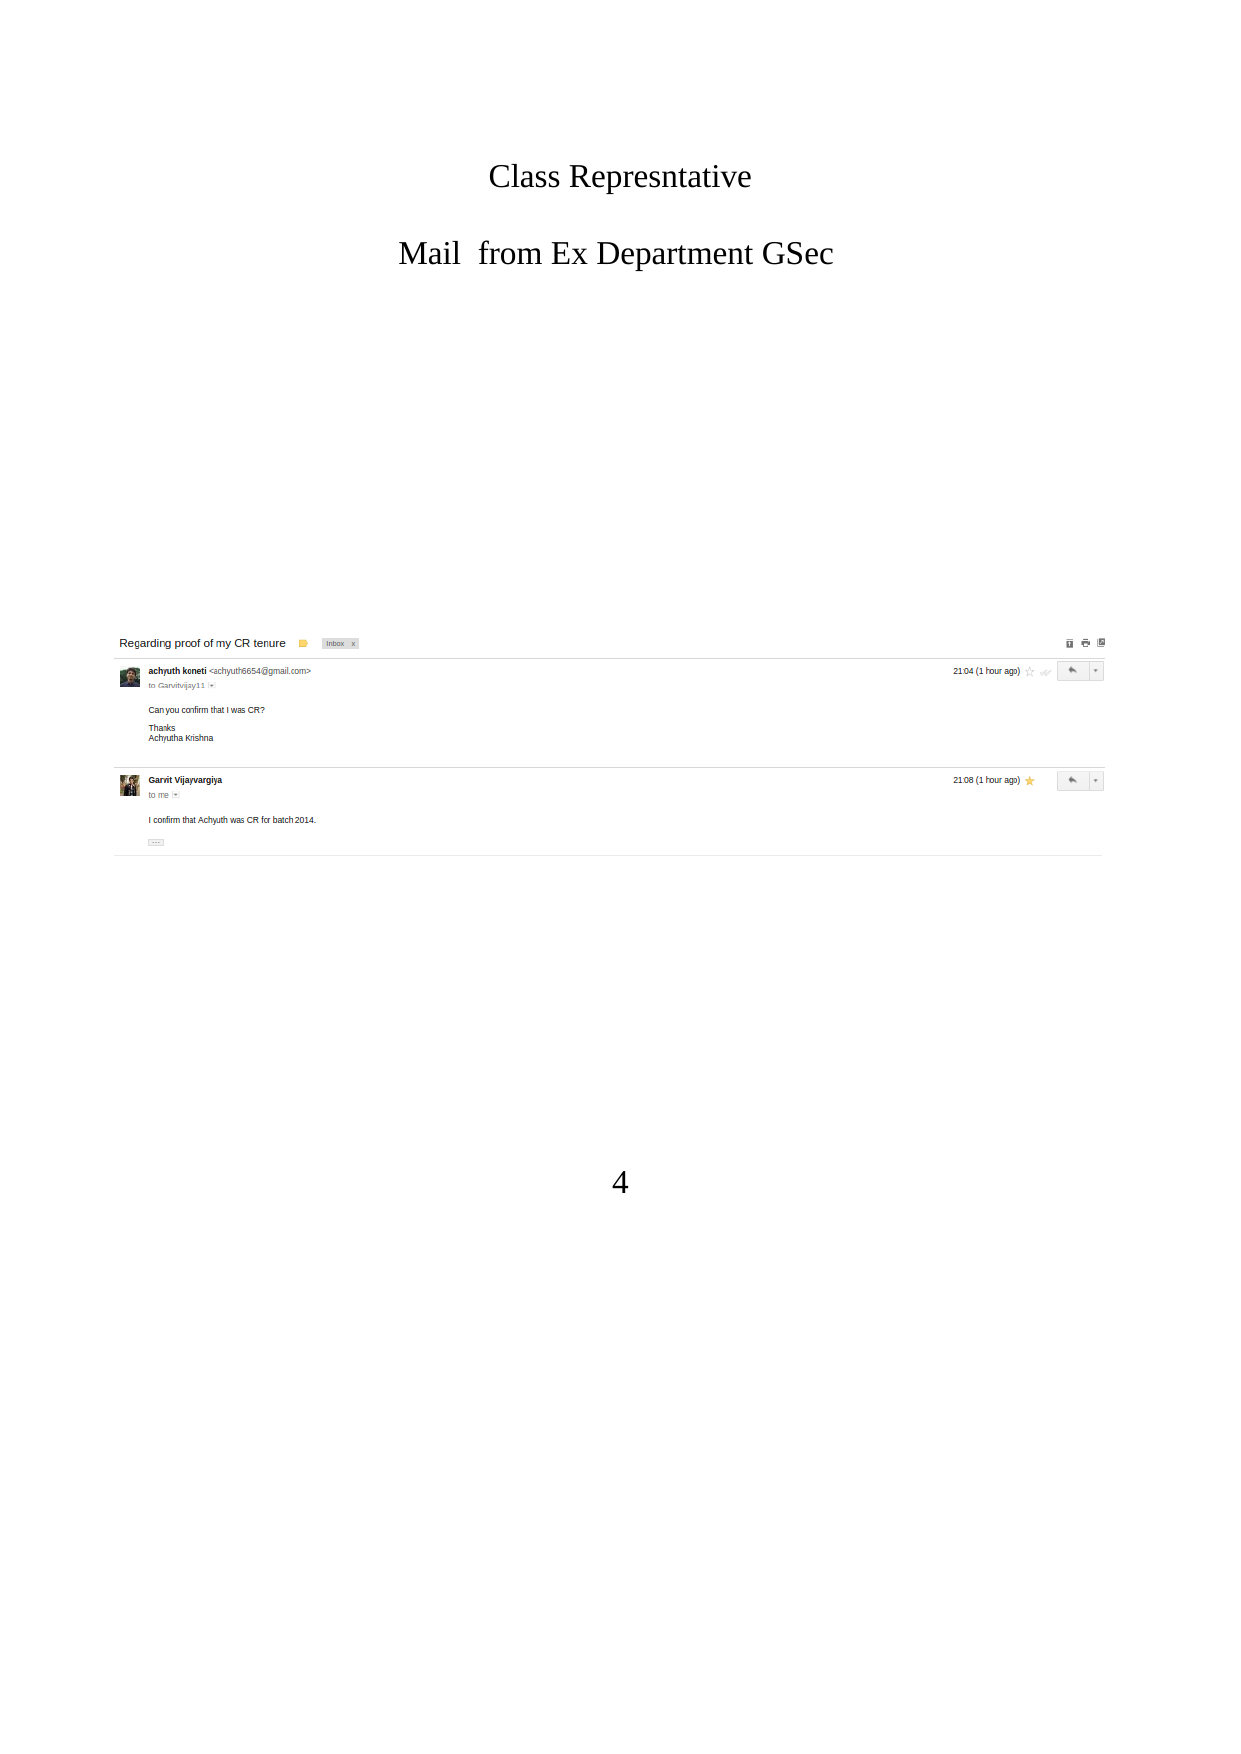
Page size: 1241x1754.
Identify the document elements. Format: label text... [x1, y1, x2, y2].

picture [113, 632, 1118, 856]
text Class Represntative [118, 156, 1122, 195]
text 4 [118, 1162, 1122, 1201]
text Mail from Ex Department GSec [118, 233, 1122, 271]
